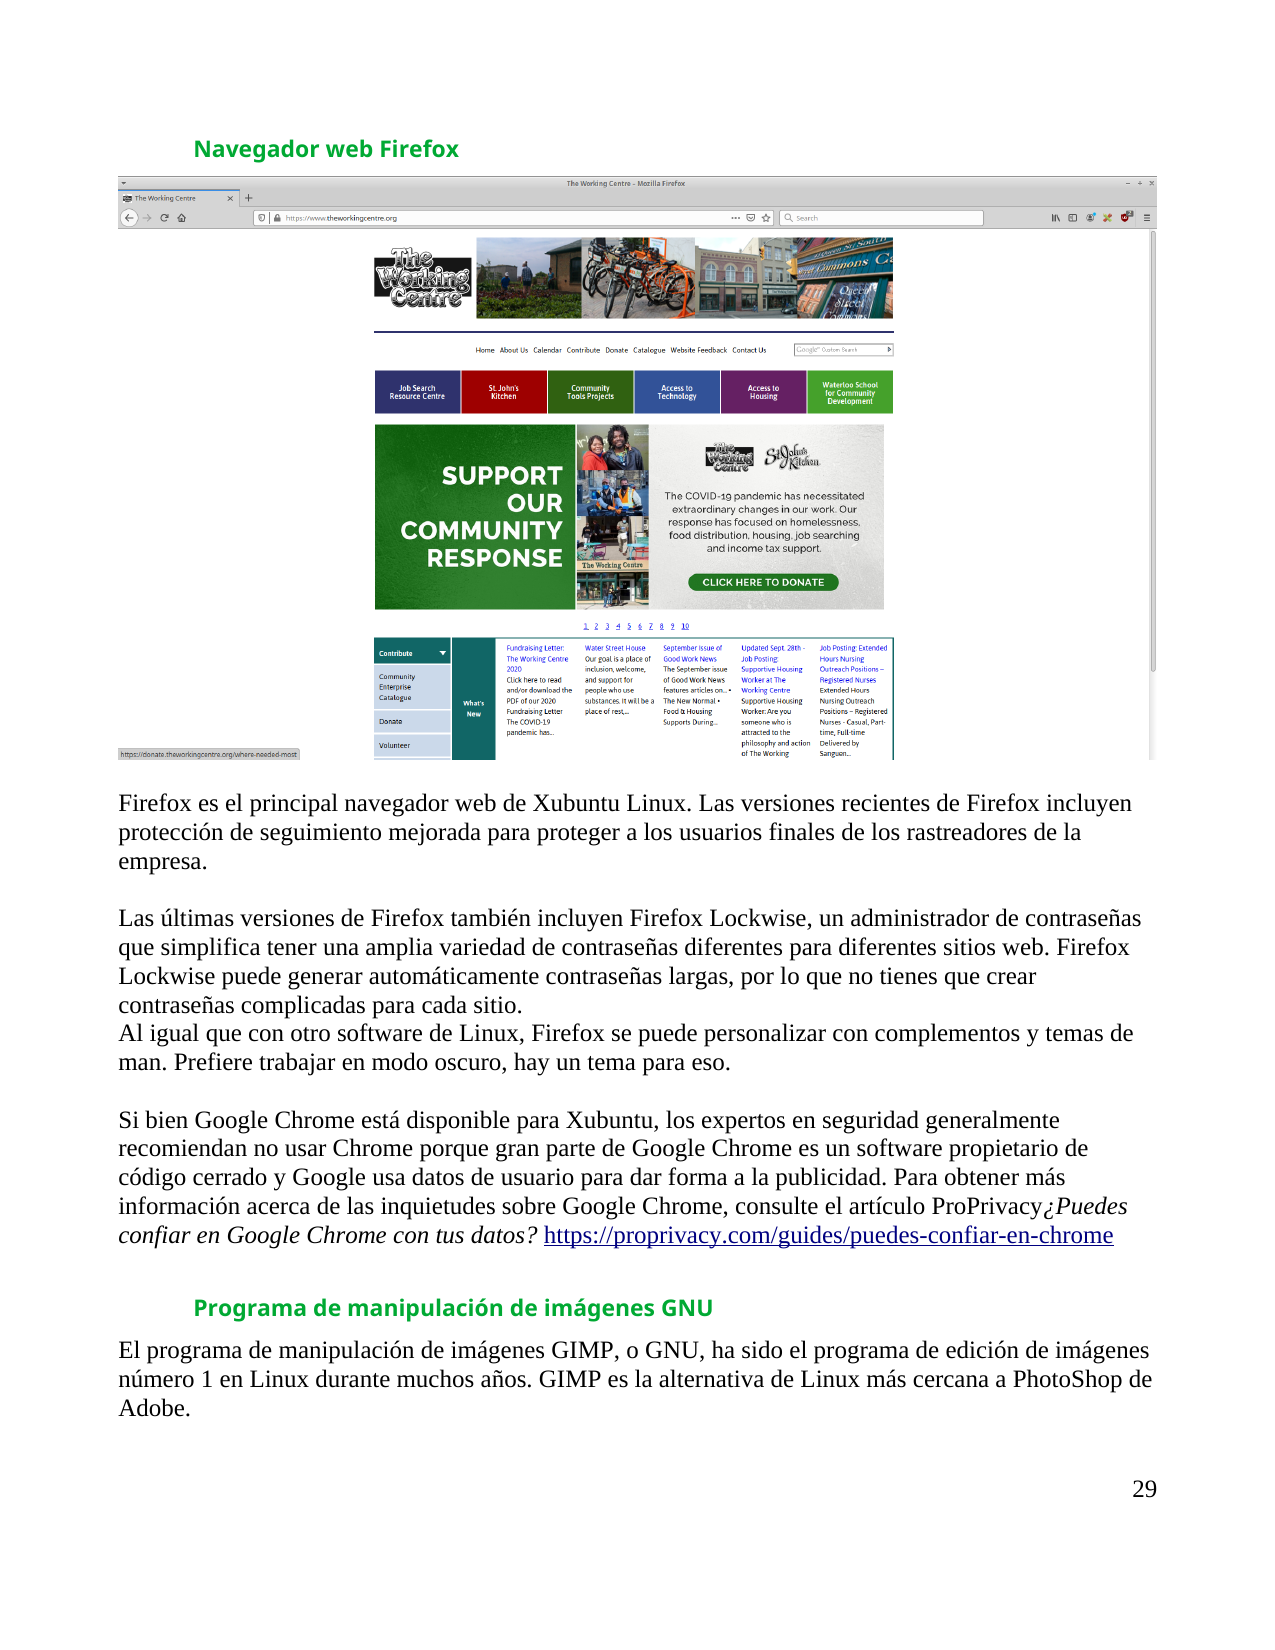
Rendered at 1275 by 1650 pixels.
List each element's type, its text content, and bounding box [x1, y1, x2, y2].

text El programa de manipulación de imágenes GIMP, o GNU, ha sido el programa de edición de imágenes número 1 en Linux durante muchos años. GIMP es la alternativa de Linux más cercana a PhotoShop de Adobe. [118, 1336, 1157, 1422]
text Si bien Google Chrome está disponible para Xubuntu, los expertos en seguridad generalmente recomiendan no usar Chrome porque gran parte de Google Chrome es un software propietario de código cerrado y Google usa datos de usuario para dar forma a la publicidad. Para obtener más información acerca de las inquietudes sobre Google Chrome, consulte el artículo ProPrivacy¿Puedes confiar en Google Chrome con tus datos? https://proprivacy.com/guides/puedes-confiar-en-chrome [118, 1105, 1157, 1248]
picture [118, 176, 1157, 760]
subtitle Programa de manipulación de imágenes GNU [118, 1292, 1157, 1323]
subtitle Navegador web Firefox [118, 133, 1157, 164]
text Las últimas versiones de Firefox también incluyen Firefox Lockwise, un administrador de contraseñas que simplifica tener una amplia variedad de contraseñas diferentes para diferentes sitios web. Firefox Lockwise puede generar automáticamente contraseñas largas, por lo que no tienes que crear contraseñas complicadas para cada sitio. [118, 903, 1157, 1018]
text Firefox es el principal navegador web de Xubuntu Linux. Las versiones recientes de Firefox incluyen protección de seguimiento mejorada para proteger a los usuarios finales de los rastreadores de la empresa. [118, 788, 1157, 875]
text Al igual que con otro software de Linux, Firefox se puede personalizar con complementos y temas de man. Prefiere trabajar en modo oscuro, hay un tema para eso. [118, 1018, 1157, 1076]
